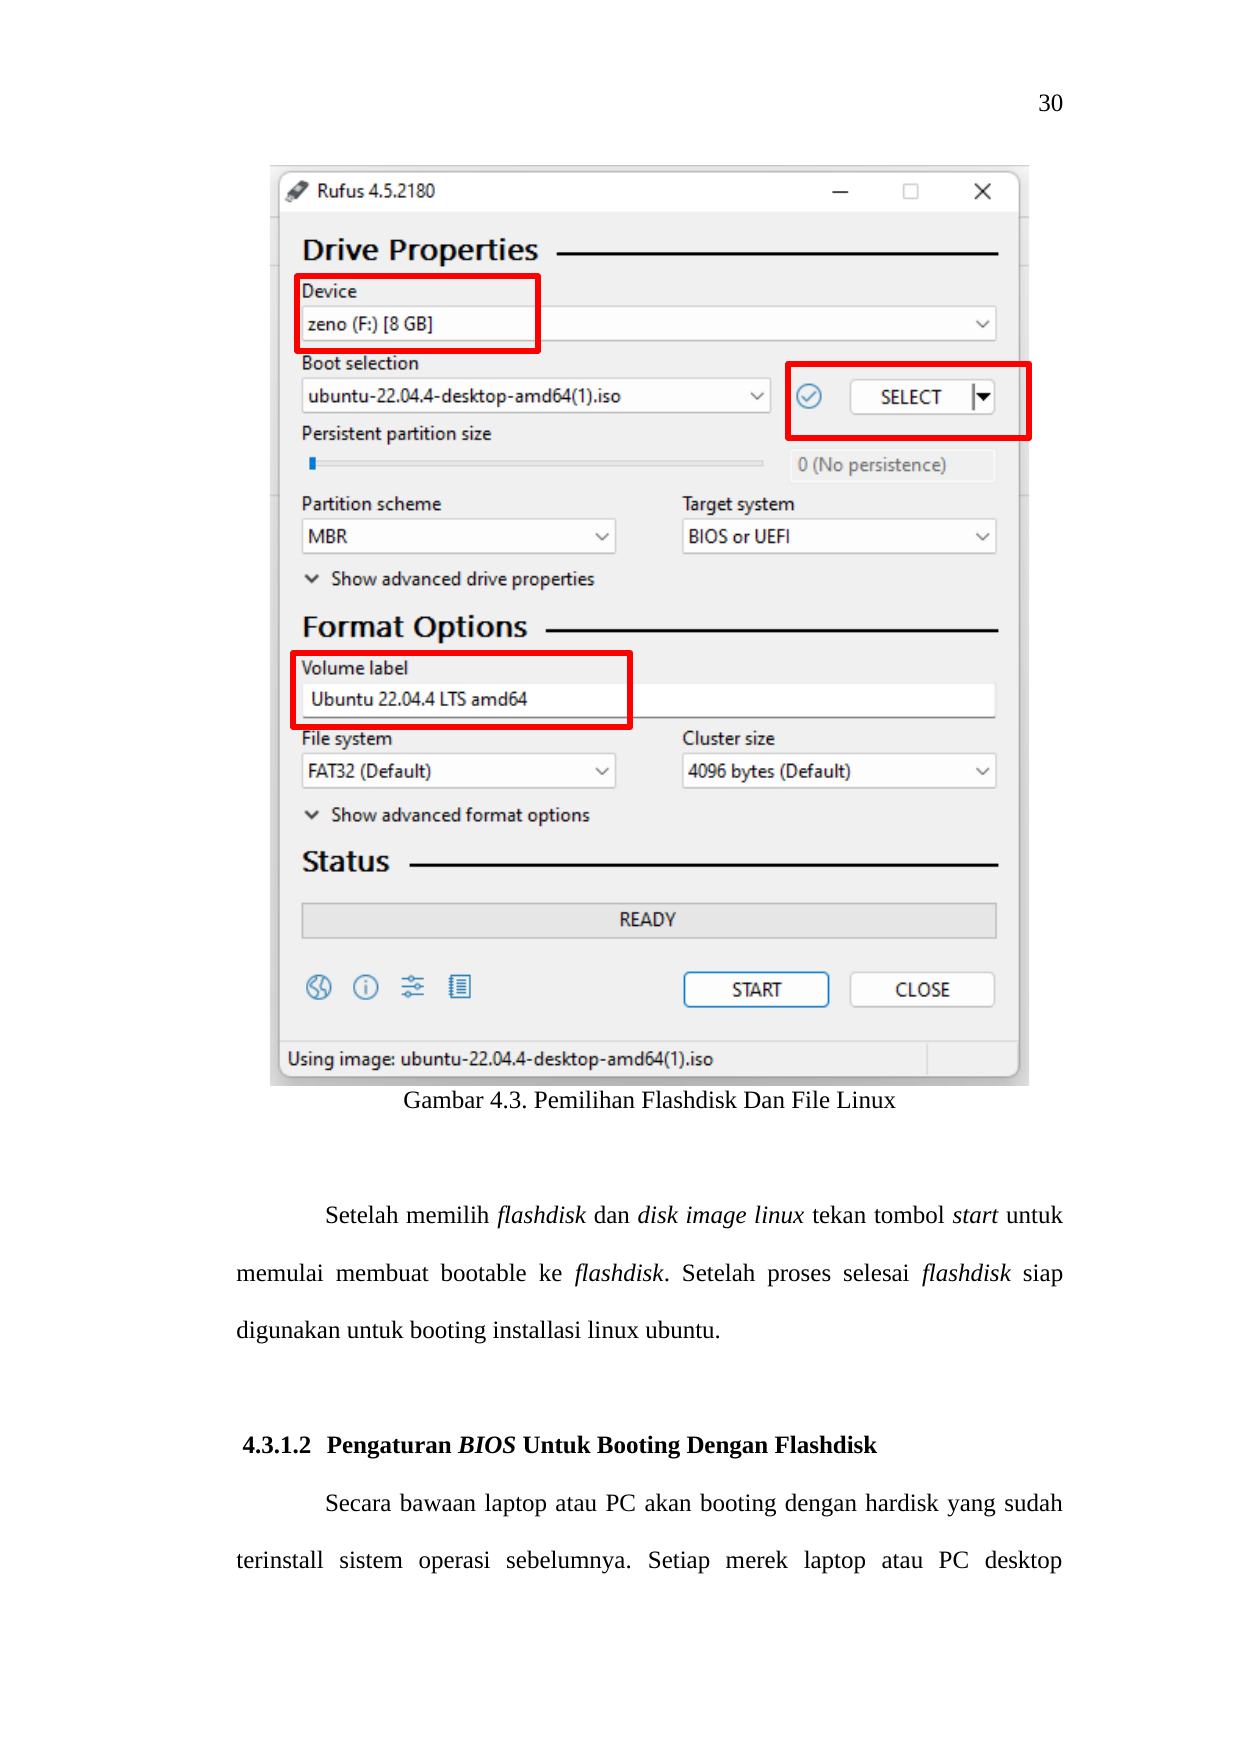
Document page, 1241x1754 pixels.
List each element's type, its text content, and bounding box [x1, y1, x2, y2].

picture [269, 165, 1030, 1086]
text Gambar 4.3. Pemilihan flashdisk dan file linux [270, 1086, 1029, 1114]
text Setelah memilih flashdisk dan disk image linux tekan tombol start untuk memulai membuat bootable ke flashdisk. Setelah proses selesai flashdisk siap digunakan untuk booting installasi linux ubuntu. [236, 1201, 1063, 1344]
picture [791, 367, 1026, 435]
text Secara bawaan laptop atau PC akan booting dengan hardisk yang sudah terinstall sistem operasi sebelumnya. Setiap merek laptop atau PC desktop [236, 1488, 1063, 1574]
subtitle Pengaturan BIOS Untuk Booting Dengan Flashdisk [236, 1431, 1063, 1459]
